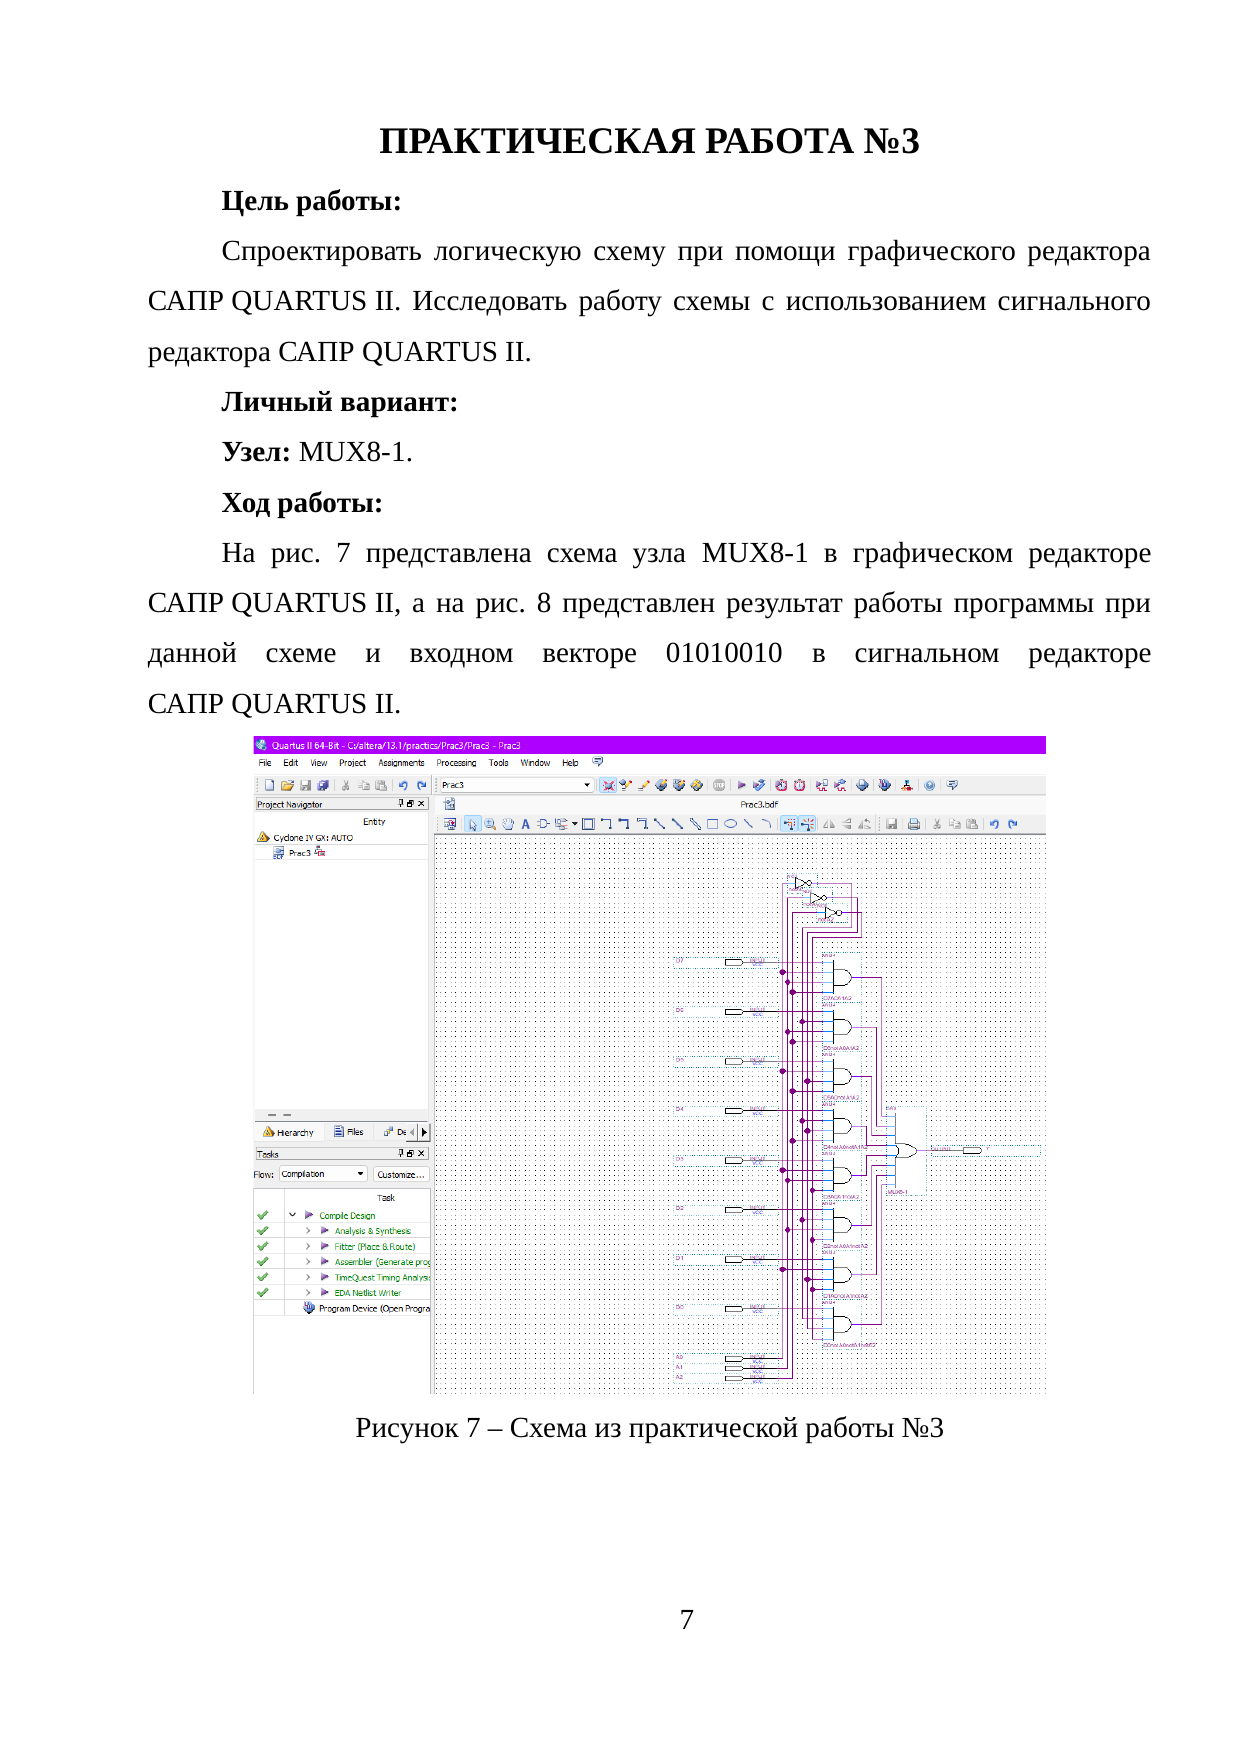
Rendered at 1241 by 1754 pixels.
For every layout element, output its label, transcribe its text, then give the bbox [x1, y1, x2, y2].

subtitle ПРАКТИЧЕСКАЯ РАБОТА №3 [148, 118, 1152, 161]
text Личный вариант: [148, 384, 1152, 418]
text Ход работы: [148, 485, 1152, 518]
text Цель работы: [148, 183, 1152, 216]
text Рисунок 7 – Схема из практической работы №3 [253, 1410, 1046, 1443]
text Узел: MUX8-1. [148, 434, 1152, 468]
picture [253, 736, 1046, 1394]
text На рис. 7 представлена схема узла MUX8-1 в графическом редакторе САПР QUARTUS II, а на рис. 8 представлен результат работы программы при данной схеме и входном векторе 01010010 в сигнальном редакторе САПР QUARTUS II. [148, 535, 1152, 719]
text Спроектировать логическую схему при помощи графического редактора САПР QUARTUS II. Исследовать работу схемы с использованием сигнального редактора САПР QUARTUS II. [148, 233, 1152, 367]
